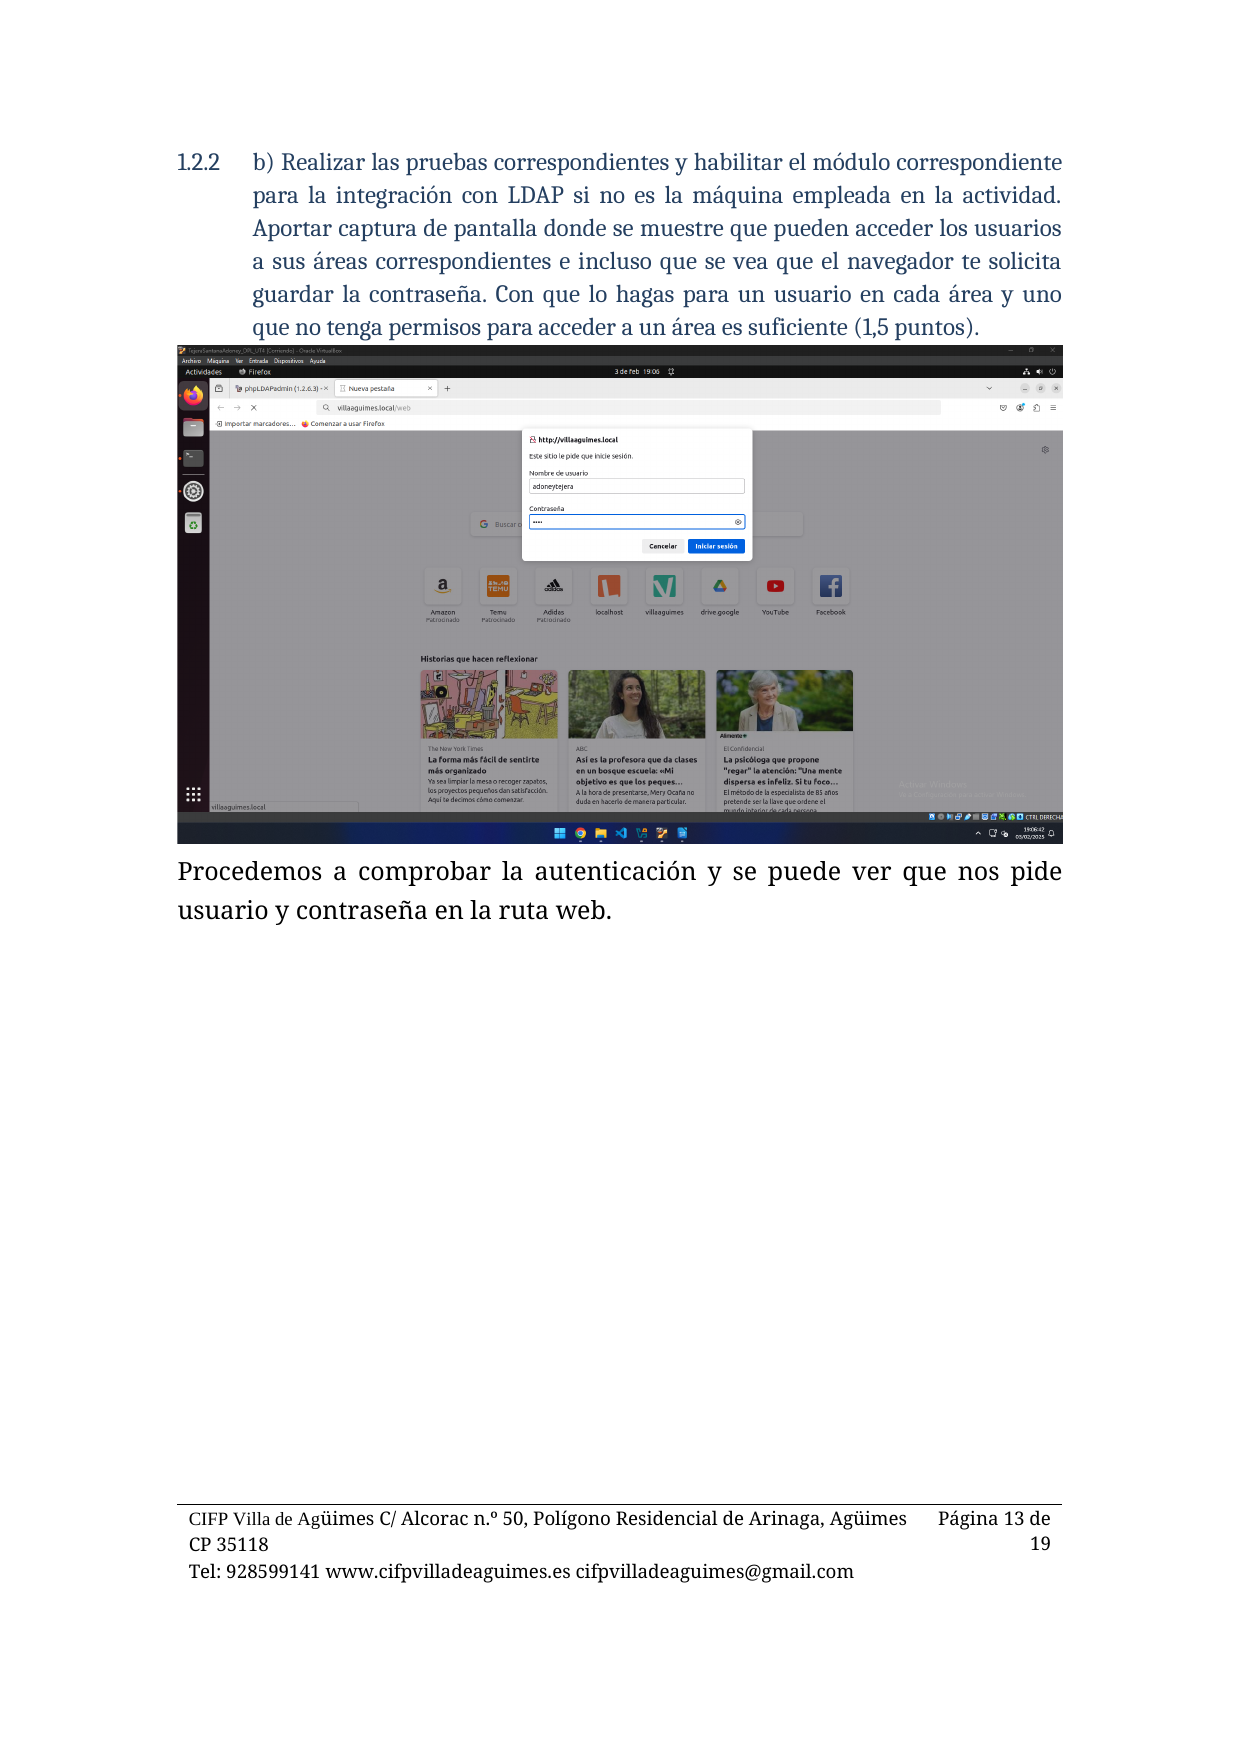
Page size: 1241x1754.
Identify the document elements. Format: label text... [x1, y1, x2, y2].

picture [177, 345, 1063, 844]
subtitle b) Realizar las pruebas correspondientes y habilitar el módulo correspondiente para la integración con LDAP si no es la máquina empleada en la actividad. Aportar captura de pantalla donde se muestre que pueden acceder los usuarios a sus áreas correspondientes e incluso que se vea que el navegador te solicita guardar la contraseña. Con que lo hagas para un usuario en cada área y uno que no tenga permisos para acceder a un área es suficiente (1,5 puntos). [177, 148, 1063, 341]
text Procedemos a comprobar la autenticación y se puede ver que nos pide usuario y contraseña en la ruta web. [177, 844, 1063, 927]
